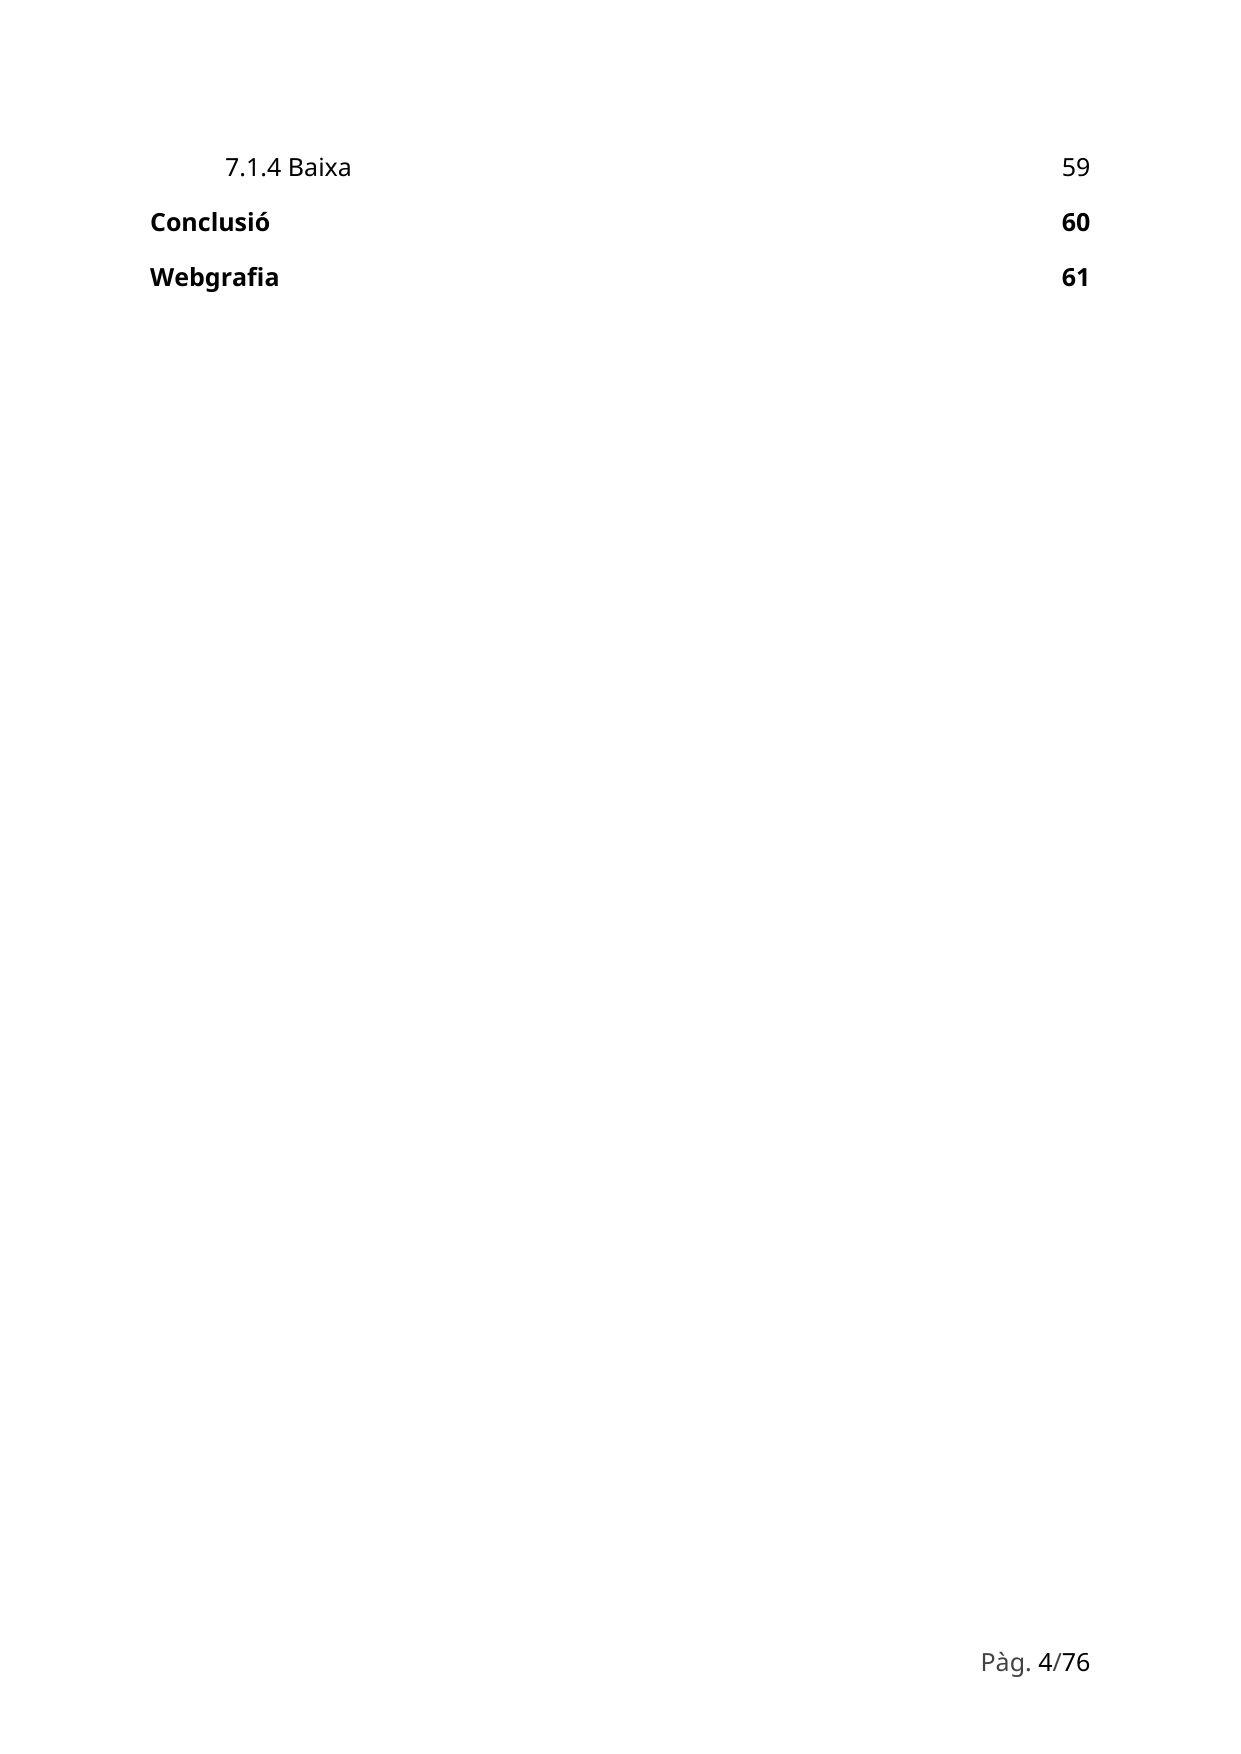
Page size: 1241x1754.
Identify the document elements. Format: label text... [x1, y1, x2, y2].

text Conclusió 60 [150, 205, 1090, 239]
text Webgrafia 61 [150, 260, 1090, 294]
text 7.1.4 Baixa 59 [225, 150, 1090, 184]
